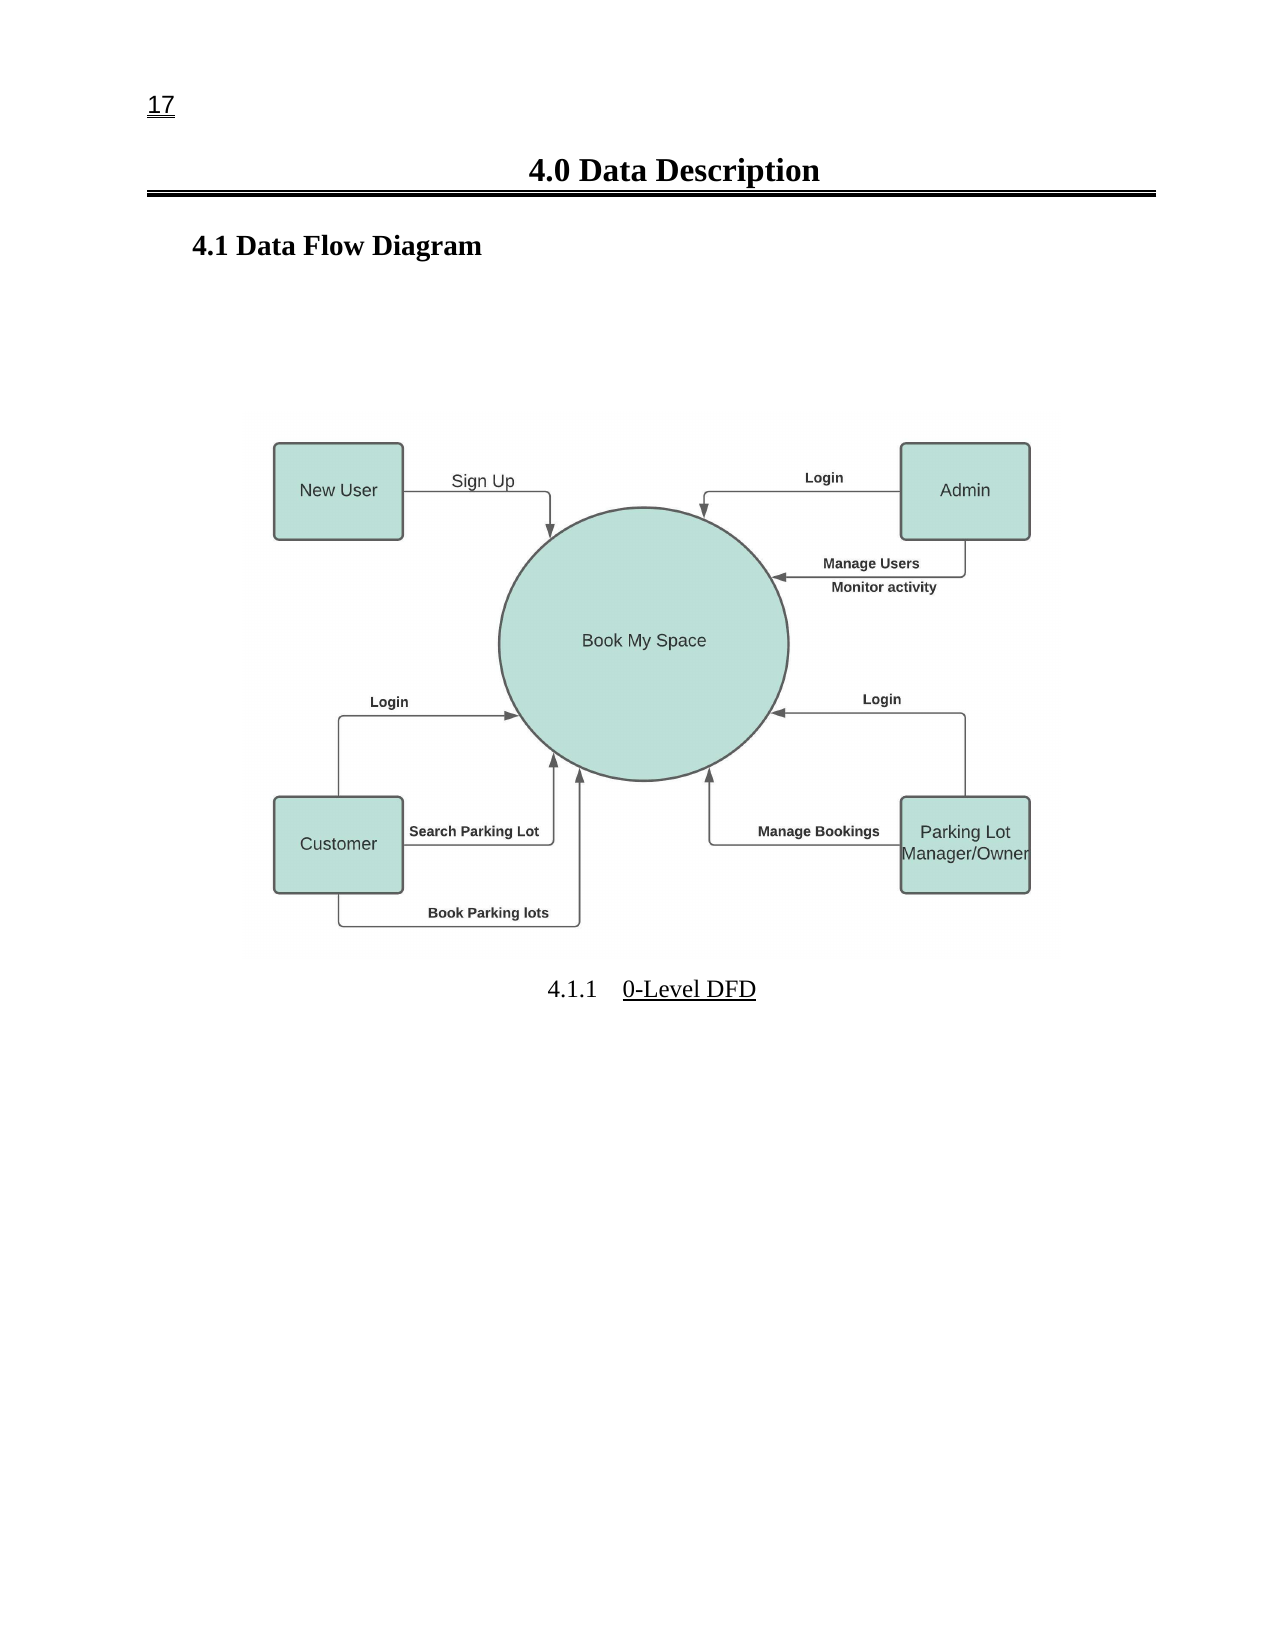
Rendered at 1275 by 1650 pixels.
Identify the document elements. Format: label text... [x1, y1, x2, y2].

text 4.1.1 0-Level DFD [147, 974, 1156, 1003]
subtitle 4.1 Data Flow Diagram [147, 228, 1156, 261]
picture [242, 411, 1062, 959]
subtitle 4.0 Data Description [147, 150, 1156, 190]
